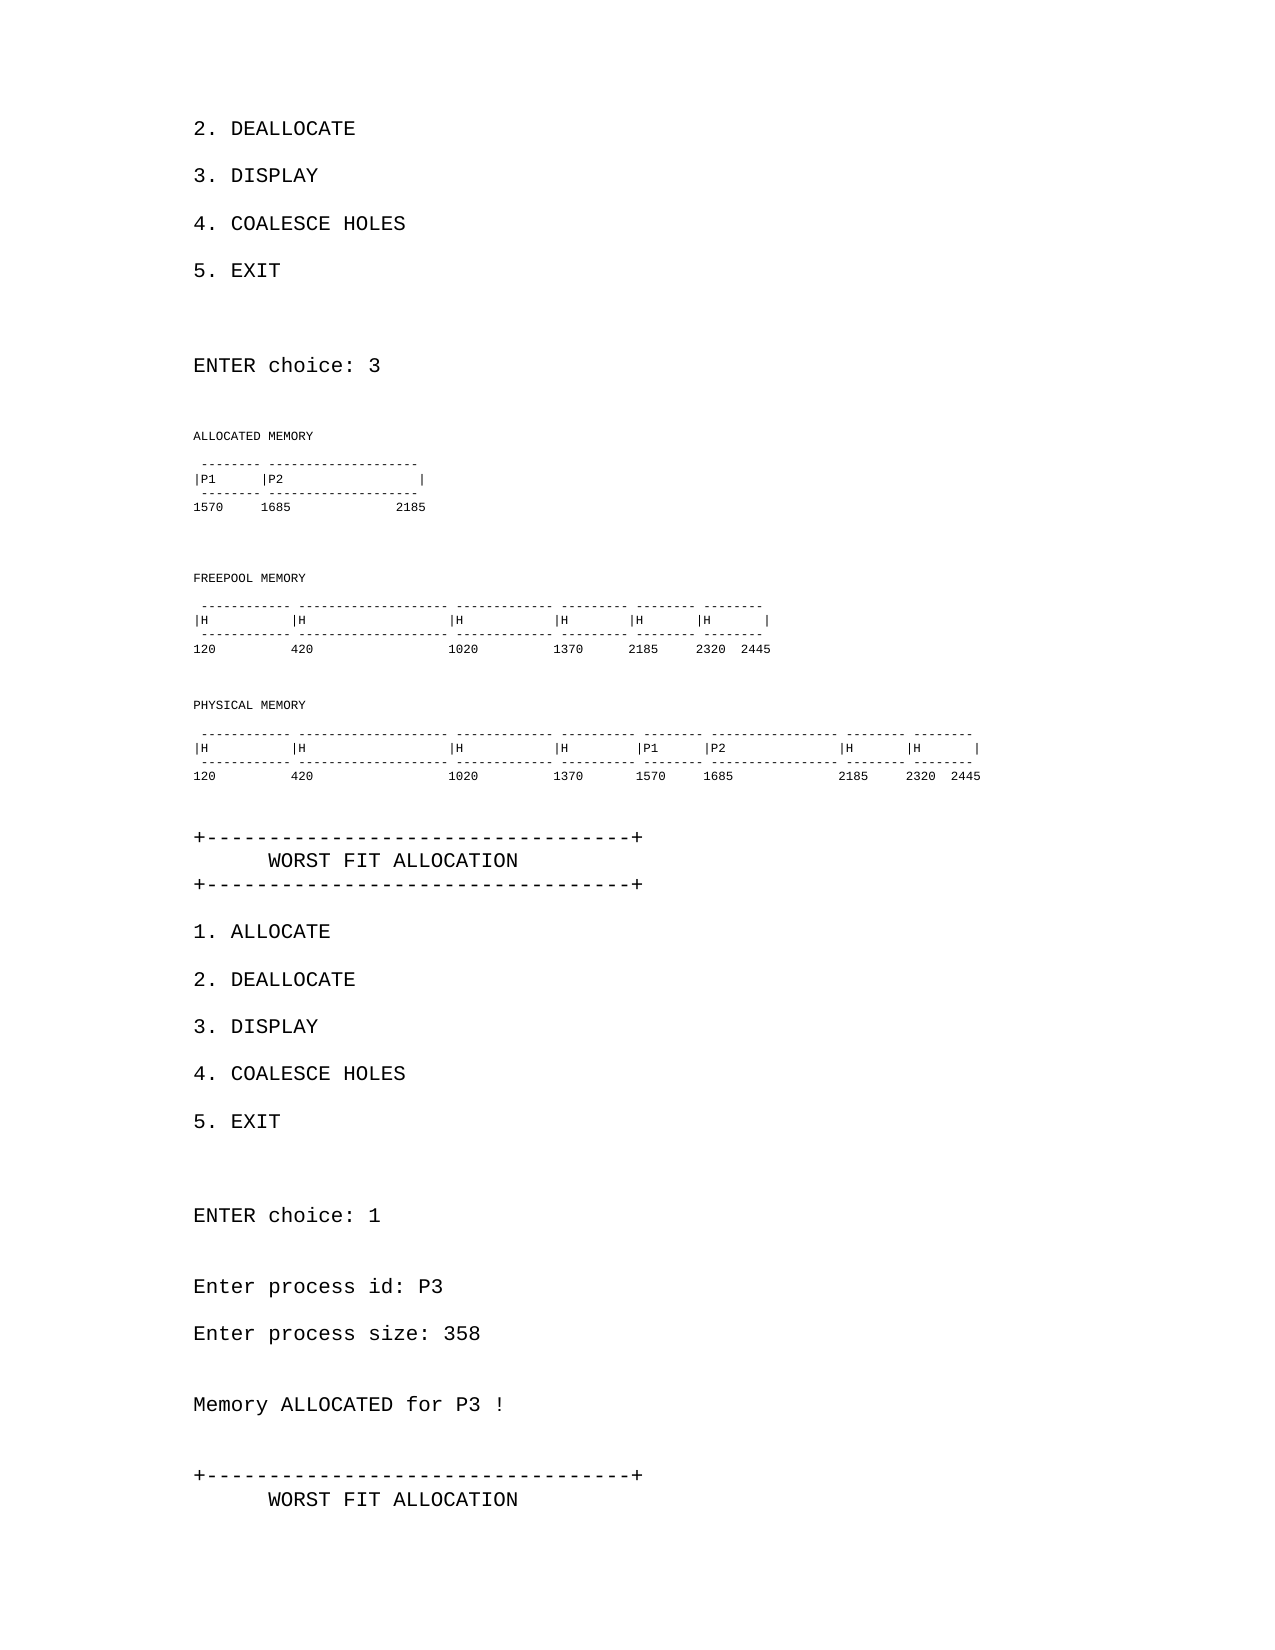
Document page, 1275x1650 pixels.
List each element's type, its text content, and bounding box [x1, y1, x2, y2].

text PHYSICAL MEMORY [118, 699, 1157, 713]
text WORST FIT ALLOCATION [118, 1489, 1157, 1513]
text -------- -------------------- [118, 487, 1157, 501]
text FREEPOOL MEMORY [118, 572, 1157, 586]
text ------------ -------------------- ------------- ---------- -------- ----------------- -------- -------- [118, 728, 1157, 742]
text Memory ALLOCATED for P3 ! [118, 1394, 1157, 1418]
text ENTER choice: 3 [118, 354, 1157, 378]
text 120 420 1020 1370 2185 2320 2445 [118, 643, 1157, 657]
text ------------ -------------------- ------------- ---------- -------- ----------------- -------- -------- [118, 756, 1157, 770]
text 2. DEALLOCATE [118, 118, 1157, 142]
text 5. EXIT [118, 1111, 1157, 1134]
text |H |H |H |H |H |H | [118, 614, 1157, 628]
text +----------------------------------+ [118, 874, 1157, 898]
text 1570 1685 2185 [118, 501, 1157, 515]
text ------------ -------------------- ------------- --------- -------- -------- [118, 600, 1157, 614]
text +----------------------------------+ [118, 827, 1157, 851]
text 3. DISPLAY [118, 1016, 1157, 1040]
text 2. DEALLOCATE [118, 969, 1157, 992]
text 5. EXIT [118, 260, 1157, 284]
text -------- -------------------- [118, 458, 1157, 473]
text |P1 |P2 | [118, 473, 1157, 487]
text ALLOCATED MEMORY [118, 430, 1157, 444]
text 4. COALESCE HOLES [118, 1063, 1157, 1087]
text Enter process id: P3 [118, 1276, 1157, 1300]
text 4. COALESCE HOLES [118, 213, 1157, 236]
text ------------ -------------------- ------------- --------- -------- -------- [118, 628, 1157, 643]
text 3. DISPLAY [118, 165, 1157, 189]
text 120 420 1020 1370 1570 1685 2185 2320 2445 [118, 770, 1157, 784]
text WORST FIT ALLOCATION [118, 851, 1157, 874]
text Enter process size: 358 [118, 1323, 1157, 1347]
text 1. ALLOCATE [118, 921, 1157, 945]
text ENTER choice: 1 [118, 1205, 1157, 1229]
text |H |H |H |H |P1 |P2 |H |H | [118, 742, 1157, 756]
text +----------------------------------+ [118, 1465, 1157, 1489]
